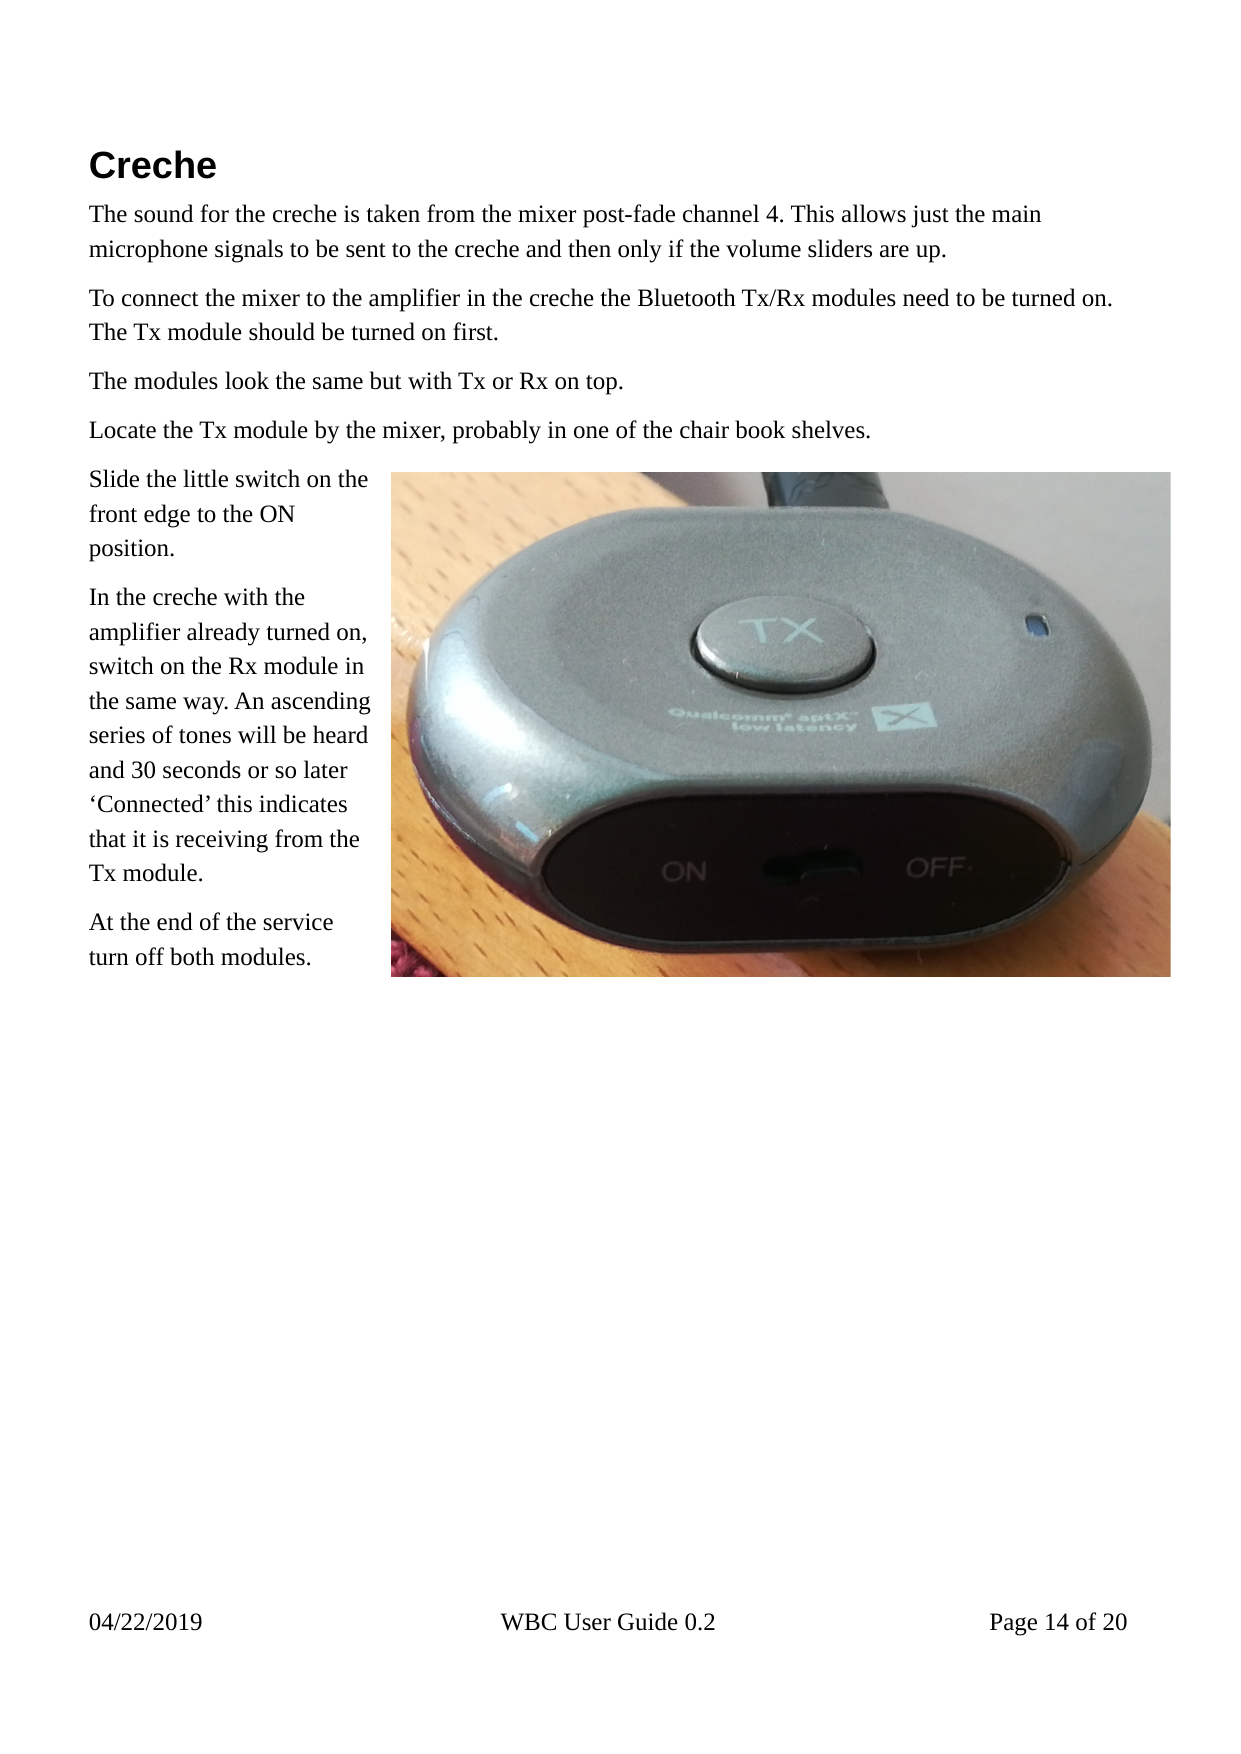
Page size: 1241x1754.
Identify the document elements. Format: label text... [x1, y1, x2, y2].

text At the end of the service turn off both modules. [88, 907, 556, 971]
subtitle Creche [88, 143, 1152, 187]
text Locate the Tx module by the mixer, probably in one of the chair book shelves. [88, 415, 1152, 444]
text The sound for the creche is taken from the mixer post-fade channel 4. This allows just the main microphone signals to be sent to the creche and then only if the volume sliders are up. [88, 199, 1152, 262]
picture [556, 544, 1171, 977]
text Slide the little switch on the front edge to the ON position. [88, 464, 1152, 562]
text The modules look the same but with Tx or Rx on top. [88, 366, 1152, 395]
text In the creche with the amplifier already turned on, switch on the Rx module in the same way. An ascending series of tones will be heard and 30 seconds or so later ‘Connected’ this indicates that it is receiving from the Tx module. [88, 582, 556, 887]
text To connect the mixer to the amplifier in the creche the Bluetooth Tx/Rx modules need to be turned on. The Tx module should be turned on first. [88, 283, 1152, 346]
